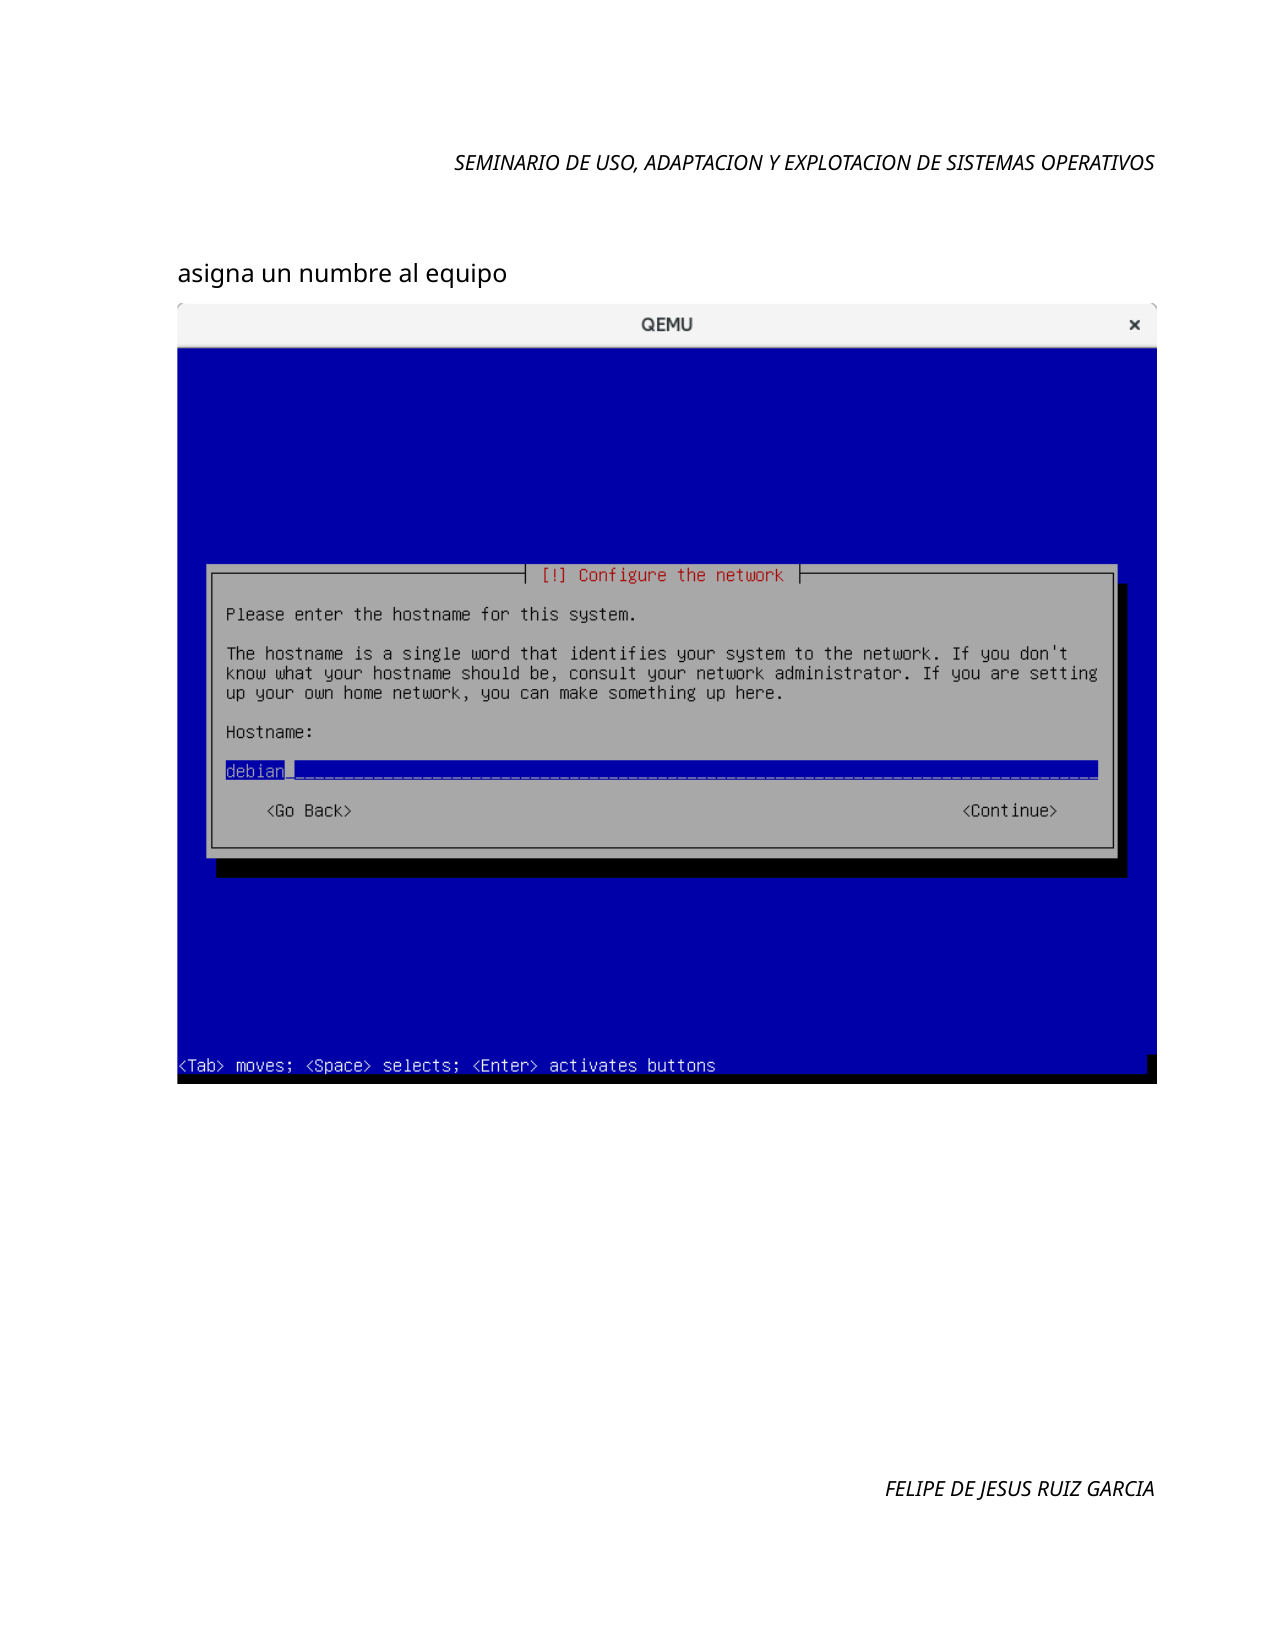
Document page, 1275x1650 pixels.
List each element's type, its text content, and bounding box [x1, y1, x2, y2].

picture [177, 303, 1157, 1084]
text asigna un numbre al equipo [177, 255, 1157, 289]
